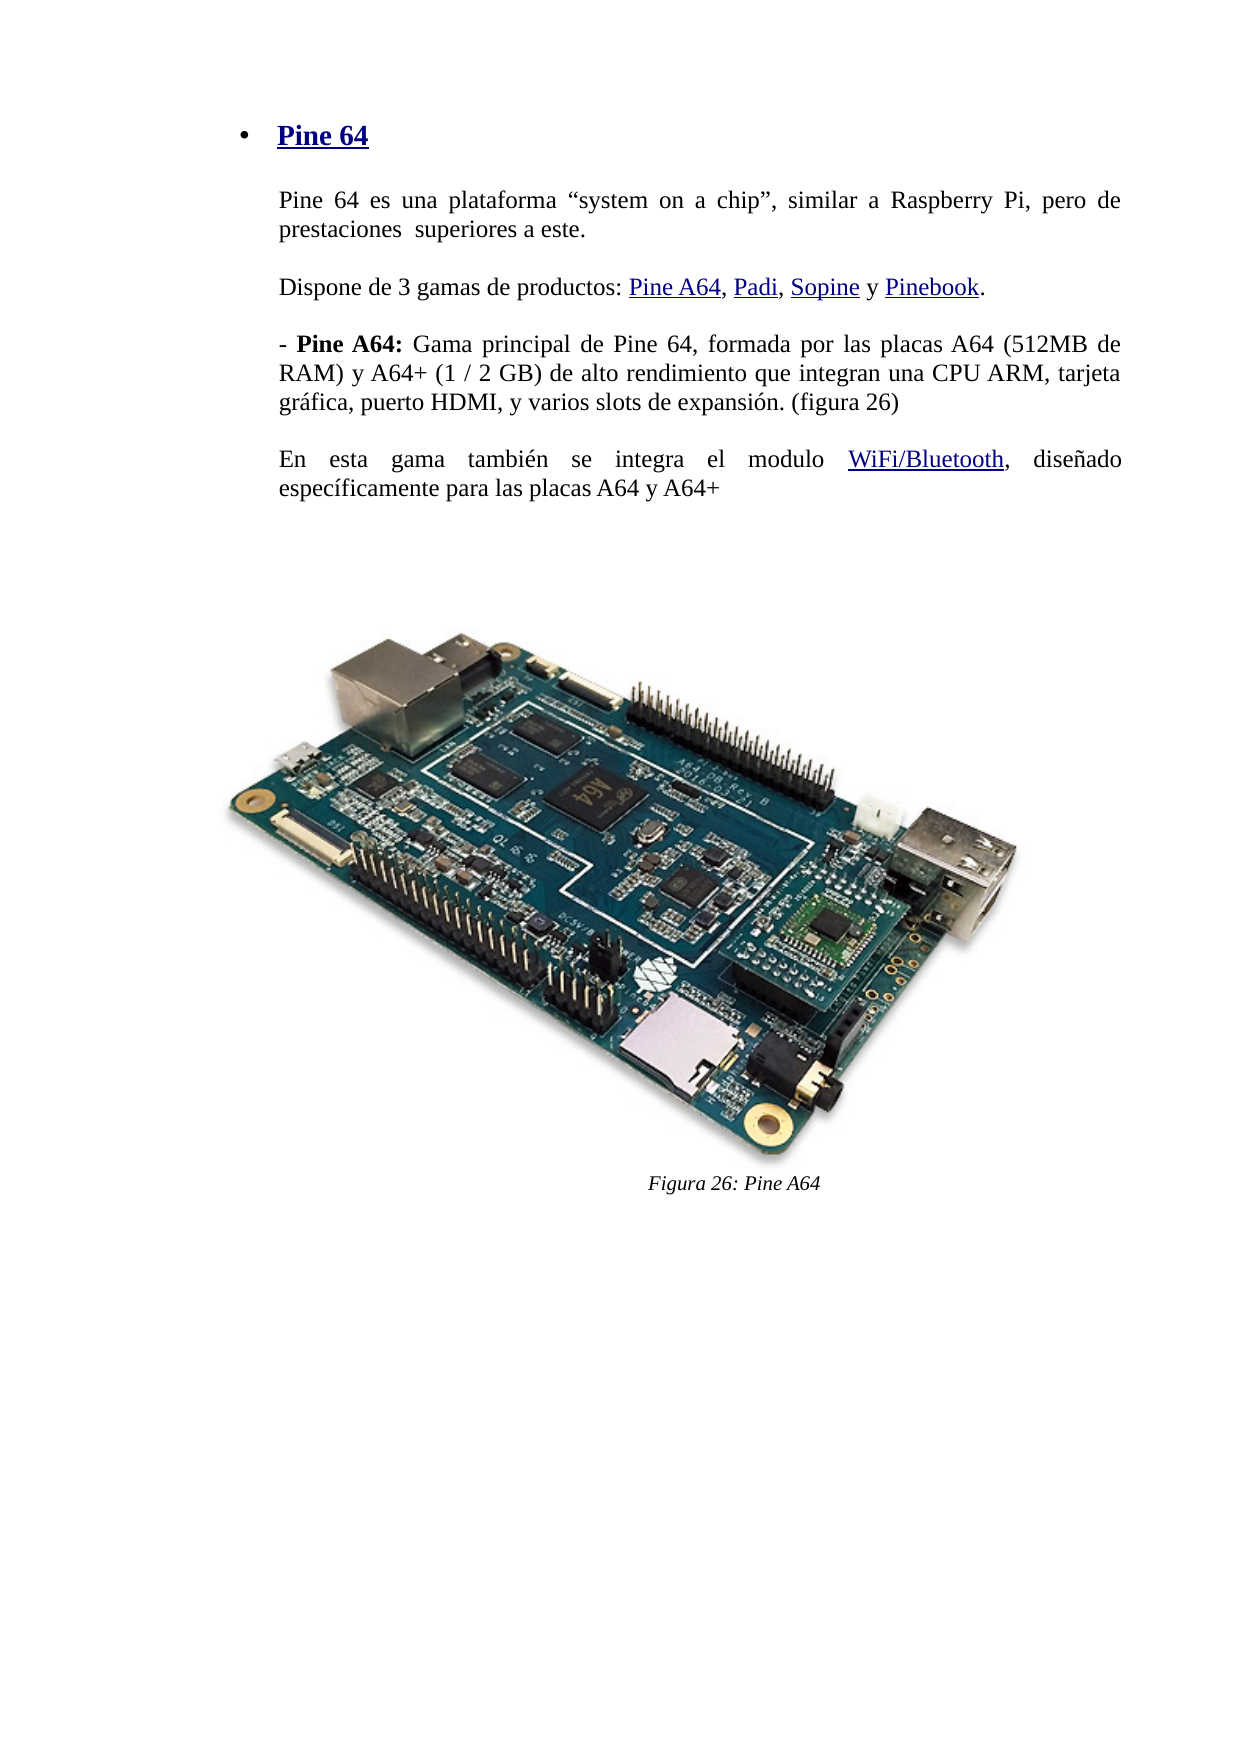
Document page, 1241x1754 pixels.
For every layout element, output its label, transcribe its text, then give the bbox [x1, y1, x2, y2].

text Figura 26: Pine A64 [278, 617, 1122, 1195]
text Pine 64 es una plataforma “system on a chip”, similar a Raspberry Pi, pero de prestaciones superiores a este. [278, 185, 1122, 243]
picture [154, 616, 1093, 1172]
text - Pine A64: Gama principal de Pine 64, formada por las placas A64 (512MB de RAM) y A64+ (1 / 2 GB) de alto rendimiento que integran una CPU ARM, tarjeta gráfica, puerto HDMI, y varios slots de expansión. (figura 26) [278, 329, 1122, 415]
text En esta gama también se integra el modulo WiFi/Bluetooth, diseñado específicamente para las placas A64 y A64+ [278, 444, 1122, 502]
list Pine 64 [239, 118, 1122, 152]
text Dispone de 3 gamas de productos: Pine A64, Padi, Sopine y Pinebook. [278, 272, 1122, 300]
